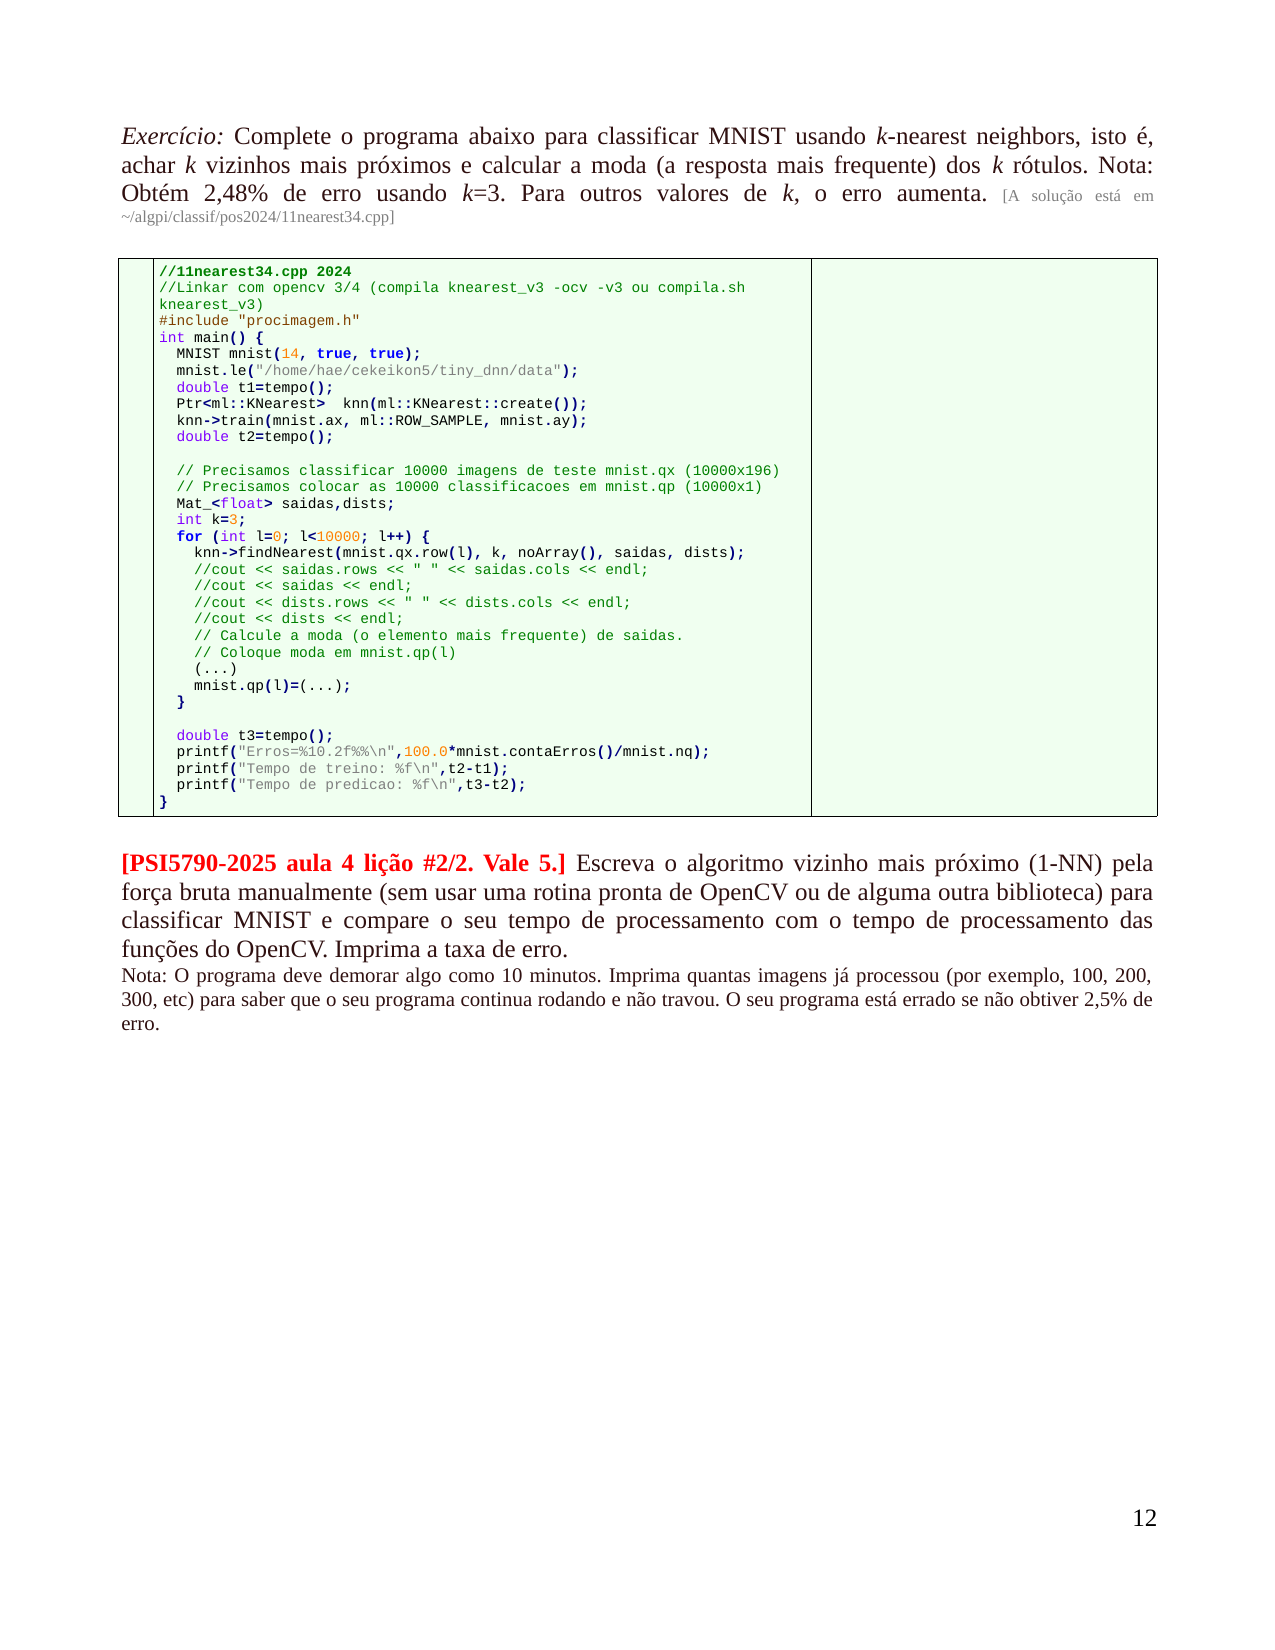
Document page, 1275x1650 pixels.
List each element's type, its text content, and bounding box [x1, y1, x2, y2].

text Exercício: Complete o programa abaixo para classificar MNIST usando k-nearest neighbors, isto é, achar k vizinhos mais próximos e calcular a moda (a resposta mais frequente) dos k rótulos. Nota: Obtém 2,48% de erro usando k=3. Para outros valores de k, o erro aumenta. [A solução está em ~/algpi/classif/pos2024/11nearest34.cpp] [118, 118, 1157, 226]
table_header [119, 259, 153, 816]
text [PSI5790-2025 aula 4 lição #2/2. Vale 5.] Escreva o algoritmo vizinho mais próximo (1-NN) pela força bruta manualmente (sem usar uma rotina pronta de OpenCV ou de alguma outra biblioteca) para classificar MNIST e compare o seu tempo de processamento com o tempo de processamento das funções do OpenCV. Imprima a taxa de erro. [118, 848, 1157, 963]
table_header //11nearest34.cpp 2024 //Linkar com opencv 3/4 (compila knearest_v3 -ocv -v3 ou compila.sh knearest_v3) #include "procimagem.h" int main() { MNIST mnist(14, true, true); mnist.le("/home/hae/cekeikon5/tiny_dnn/data"); double t1=tempo(); Ptr<ml::KNearest> knn(ml::KNearest::create()); knn->train(mnist.ax, ml::ROW_SAMPLE, mnist.ay); double t2=tempo(); // Precisamos classificar 10000 imagens de teste mnist.qx (10000x196) // Precisamos colocar as 10000 classificacoes em mnist.qp (10000x1) Mat_<float> saidas,dists; int k=3; for (int l=0; l<10000; l++) { knn->findNearest(mnist.qx.row(l), k, noArray(), saidas, dists); //cout << saidas.rows << " " << saidas.cols << endl; //cout << saidas << endl; //cout << dists.rows << " " << dists.cols << endl; //cout << dists << endl; // Calcule a moda (o elemento mais frequente) de saidas. // Coloque moda em mnist.qp(l) (...) mnist.qp(l)=(...); } double t3=tempo(); printf("Erros=%10.2f%%\n",100.0*mnist.contaErros()/mnist.nq); printf("Tempo de treino: %f\n",t2-t1); printf("Tempo de predicao: %f\n",t3-t2); } [154, 259, 811, 816]
table_header [812, 259, 1157, 816]
text Nota: O programa deve demorar algo como 10 minutos. Imprima quantas imagens já processou (por exemplo, 100, 200, 300, etc) para saber que o seu programa continua rodando e não travou. O seu programa está errado se não obtiver 2,5% de erro. [118, 963, 1157, 1038]
